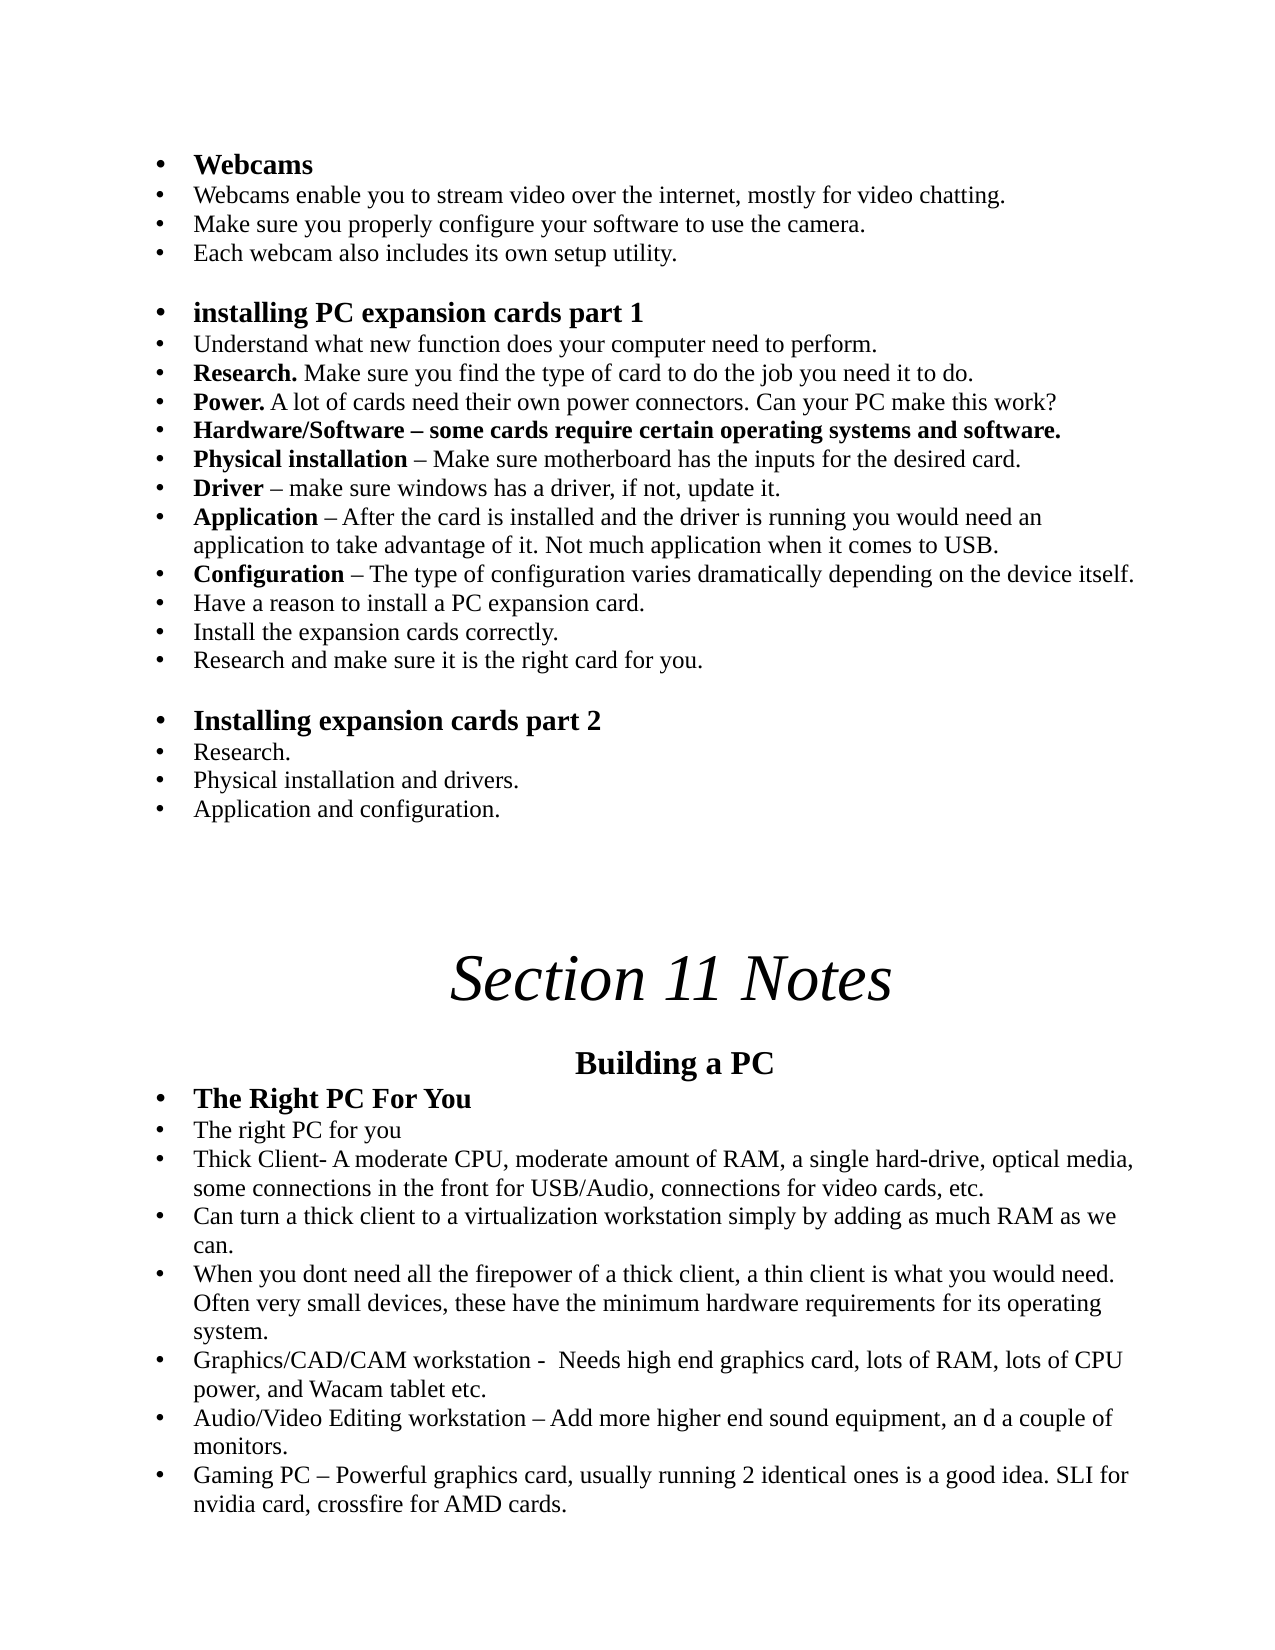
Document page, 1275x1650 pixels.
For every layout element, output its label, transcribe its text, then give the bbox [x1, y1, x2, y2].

list Research. Make sure you find the type of card to do the job you need it to do. [156, 358, 1157, 387]
list Physical installation – Make sure motherboard has the inputs for the desired card. [156, 444, 1157, 473]
list Driver – make sure windows has a driver, if not, update it. [156, 473, 1157, 502]
list Thick Client- A moderate CPU, moderate amount of RAM, a single hard-drive, optical media, some connections in the front for USB/Audio, connections for video cards, etc. [156, 1144, 1157, 1201]
list Each webcam also includes its own setup utility. [156, 238, 1157, 267]
list Make sure you properly configure your software to use the camera. [156, 209, 1157, 238]
list installing PC expansion cards part 1 [156, 296, 1157, 329]
list Hardware/Software – some cards require certain operating systems and software. [156, 415, 1157, 444]
list Install the expansion cards correctly. [156, 617, 1157, 645]
list Physical installation and drivers. [156, 765, 1157, 794]
list Power. A lot of cards need their own power connectors. Can your PC make this work? [156, 387, 1157, 415]
list Webcams enable you to stream video over the internet, mostly for video chatting. [156, 181, 1157, 209]
list Research. [156, 737, 1157, 765]
list Configuration – The type of configuration varies dramatically depending on the device itself. [156, 559, 1157, 588]
list Have a reason to install a PC expansion card. [156, 588, 1157, 617]
list Gaming PC – Powerful graphics card, usually running 2 identical ones is a good idea. SLI for nvidia card, crossfire for AMD cards. [156, 1460, 1157, 1518]
list The Right PC For You [156, 1082, 1157, 1115]
list Section 11 Notes [156, 938, 1157, 1014]
list Installing expansion cards part 2 [156, 703, 1157, 737]
list Application and configuration. [156, 794, 1157, 823]
list Audio/Video Editing workstation – Add more higher end sound equipment, an d a couple of monitors. [156, 1403, 1157, 1460]
list Can turn a thick client to a virtualization workstation simply by adding as much RAM as we can. [156, 1201, 1157, 1259]
list Understand what new function does your computer need to perform. [156, 329, 1157, 358]
list The right PC for you [156, 1115, 1157, 1144]
list Building a PC [156, 1043, 1157, 1082]
list Application – After the card is installed and the driver is running you would need an application to take advantage of it. Not much application when it comes to USB. [156, 502, 1157, 559]
list Graphics/CAD/CAM workstation - Needs high end graphics card, lots of RAM, lots of CPU power, and Wacam tablet etc. [156, 1345, 1157, 1403]
list When you dont need all the firepower of a thick client, a thin client is what you would need. Often very small devices, these have the minimum hardware requirements for its operating system. [156, 1259, 1157, 1345]
list Webcams [156, 147, 1157, 181]
list Research and make sure it is the right card for you. [156, 645, 1157, 674]
